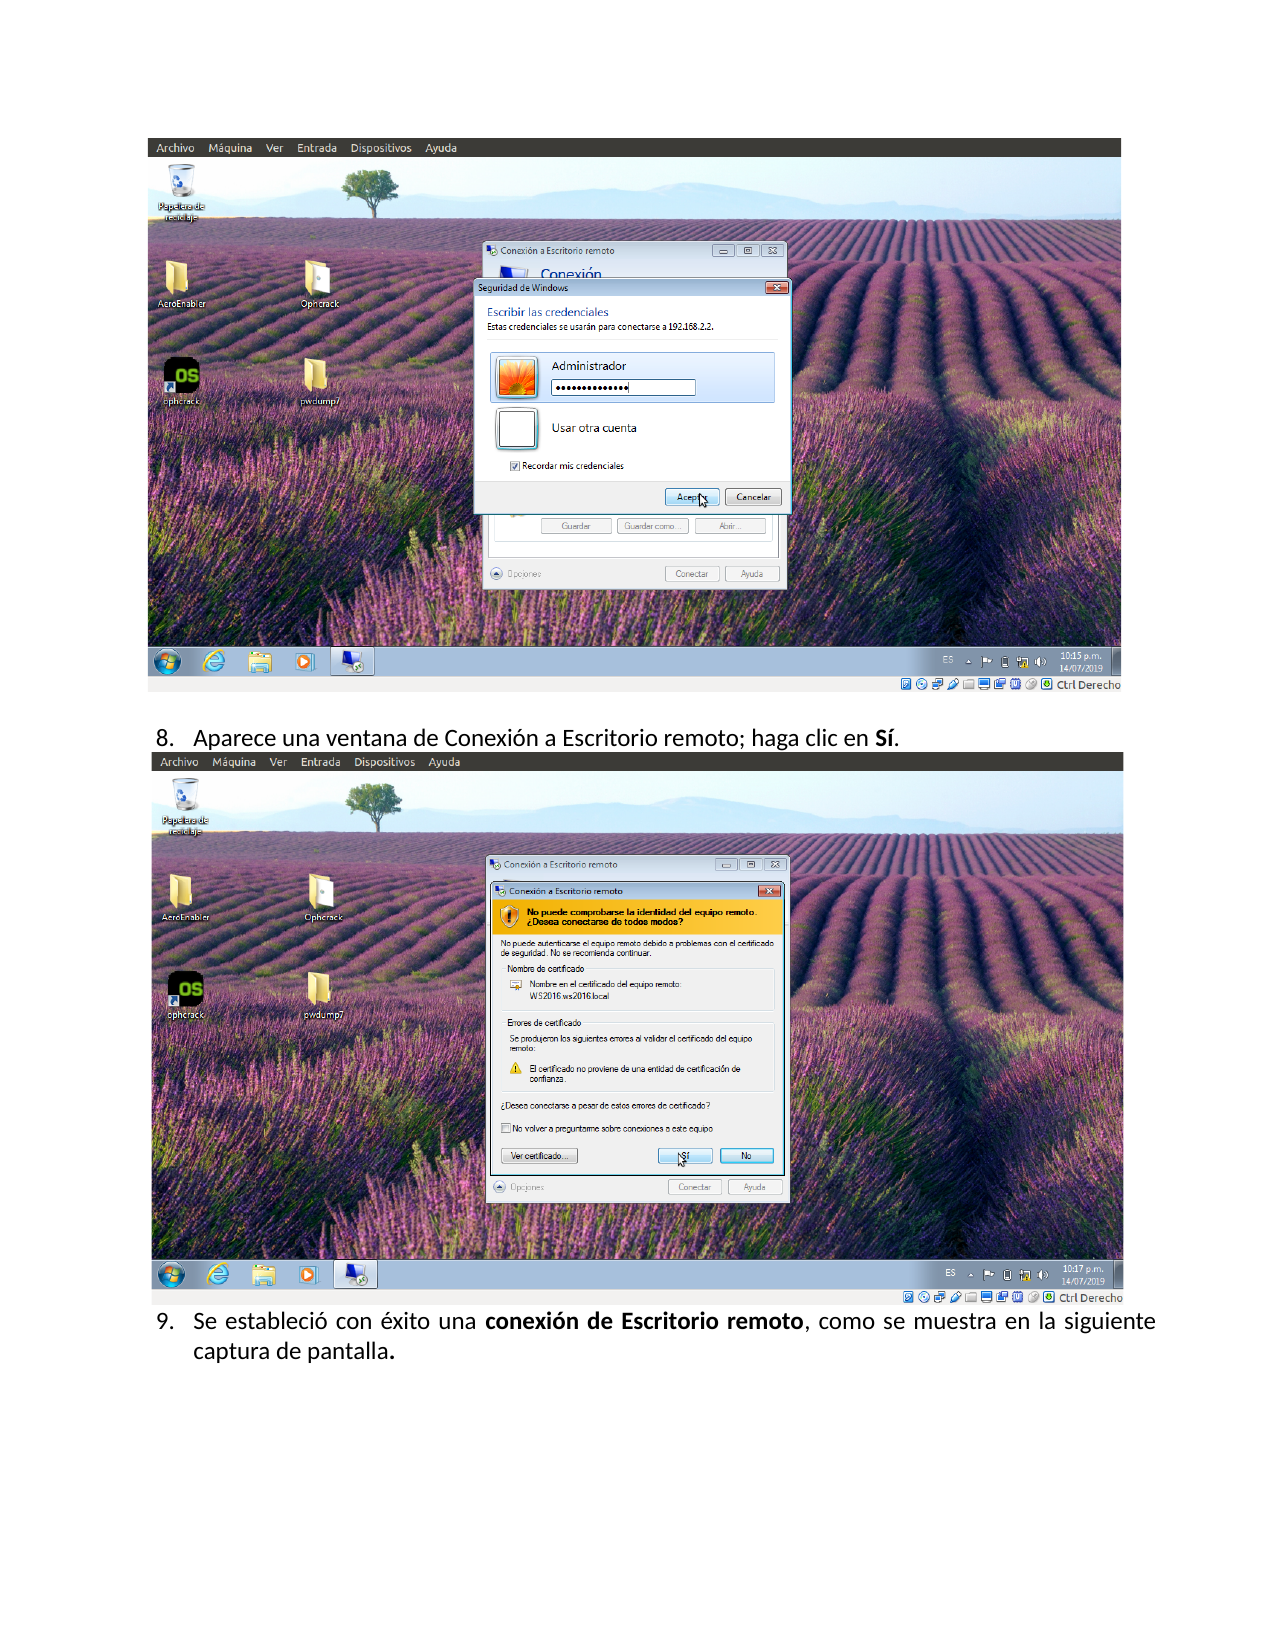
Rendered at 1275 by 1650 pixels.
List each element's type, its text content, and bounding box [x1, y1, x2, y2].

list Aparece una ventana de Conexión a Escritorio remoto; haga clic en Sí. [156, 722, 1157, 753]
list Se estableció con éxito una conexión de Escritorio remoto, como se muestra en la siguiente captura de pantalla. [156, 1084, 1157, 1366]
picture [151, 752, 1124, 1305]
picture [147, 138, 1122, 692]
